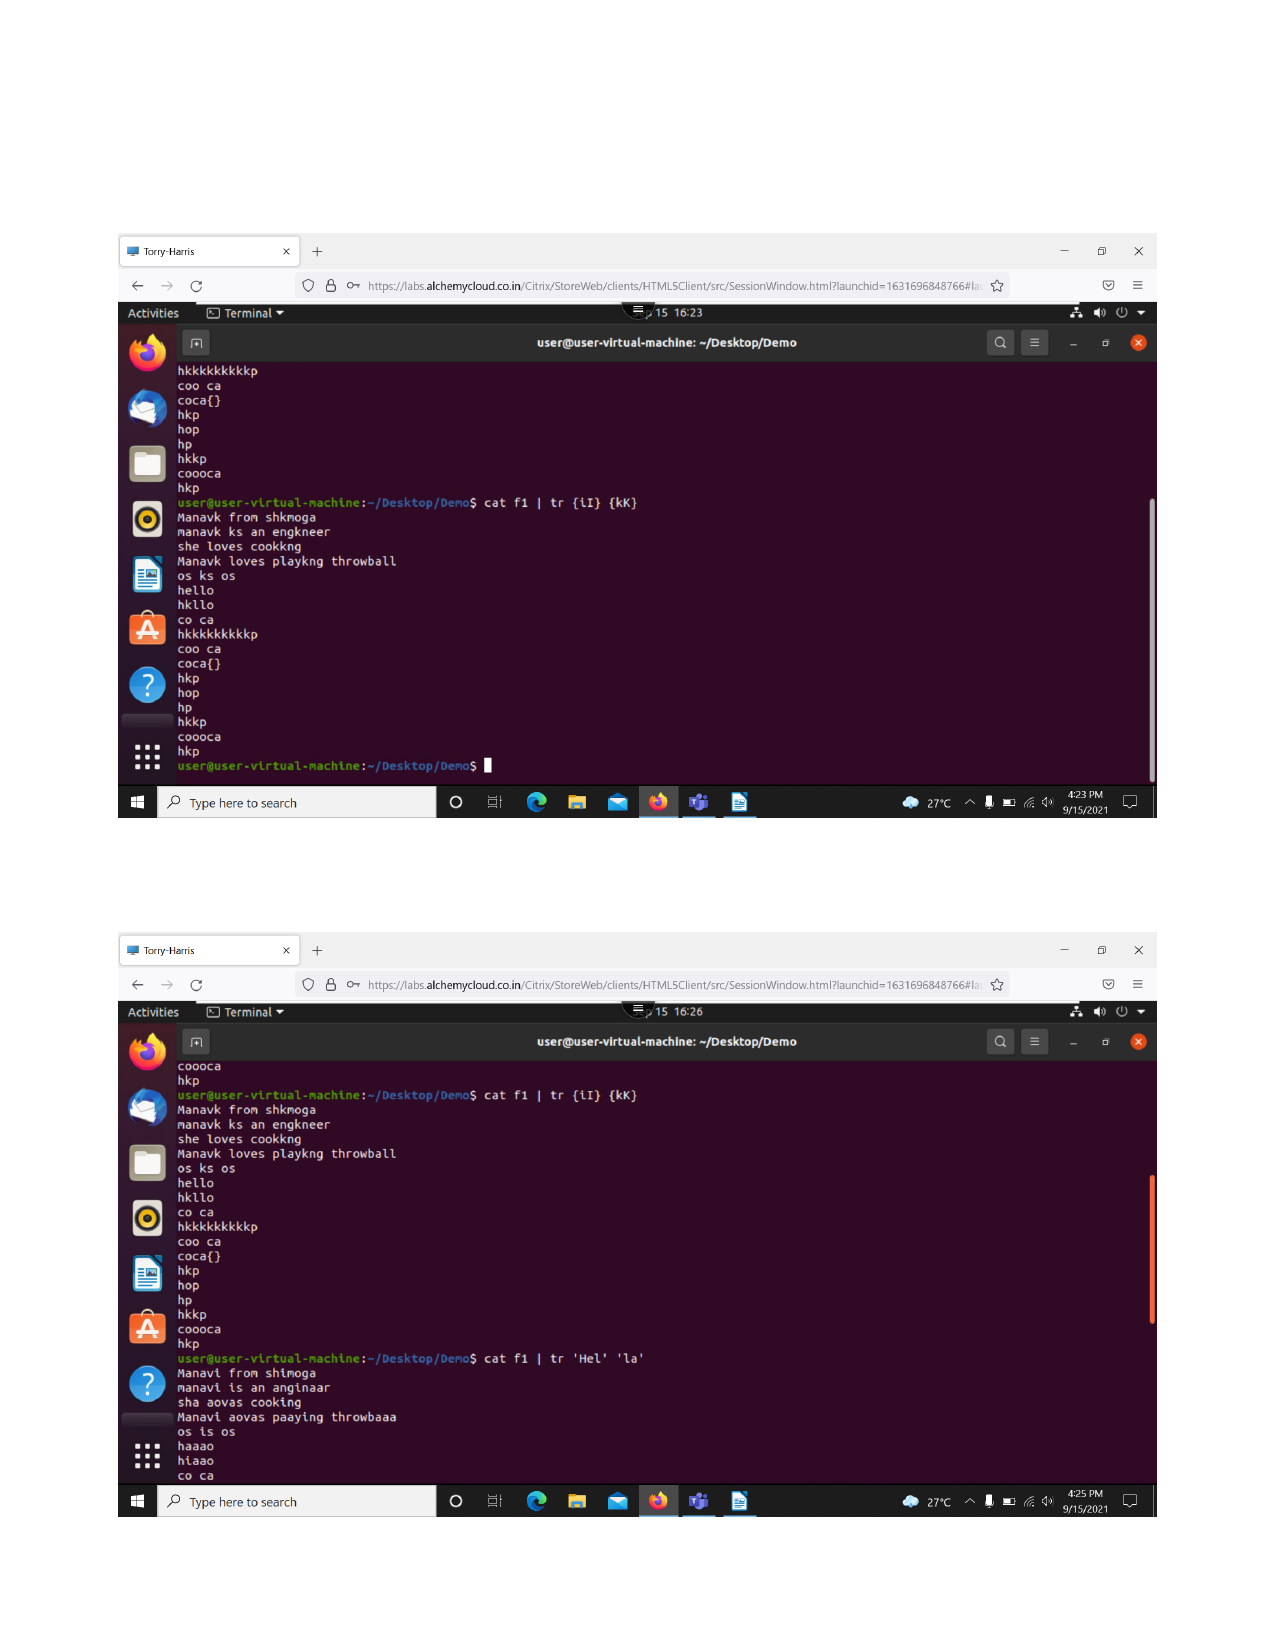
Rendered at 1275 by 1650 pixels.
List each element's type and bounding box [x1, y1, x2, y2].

picture [118, 233, 1157, 818]
picture [118, 932, 1157, 1517]
